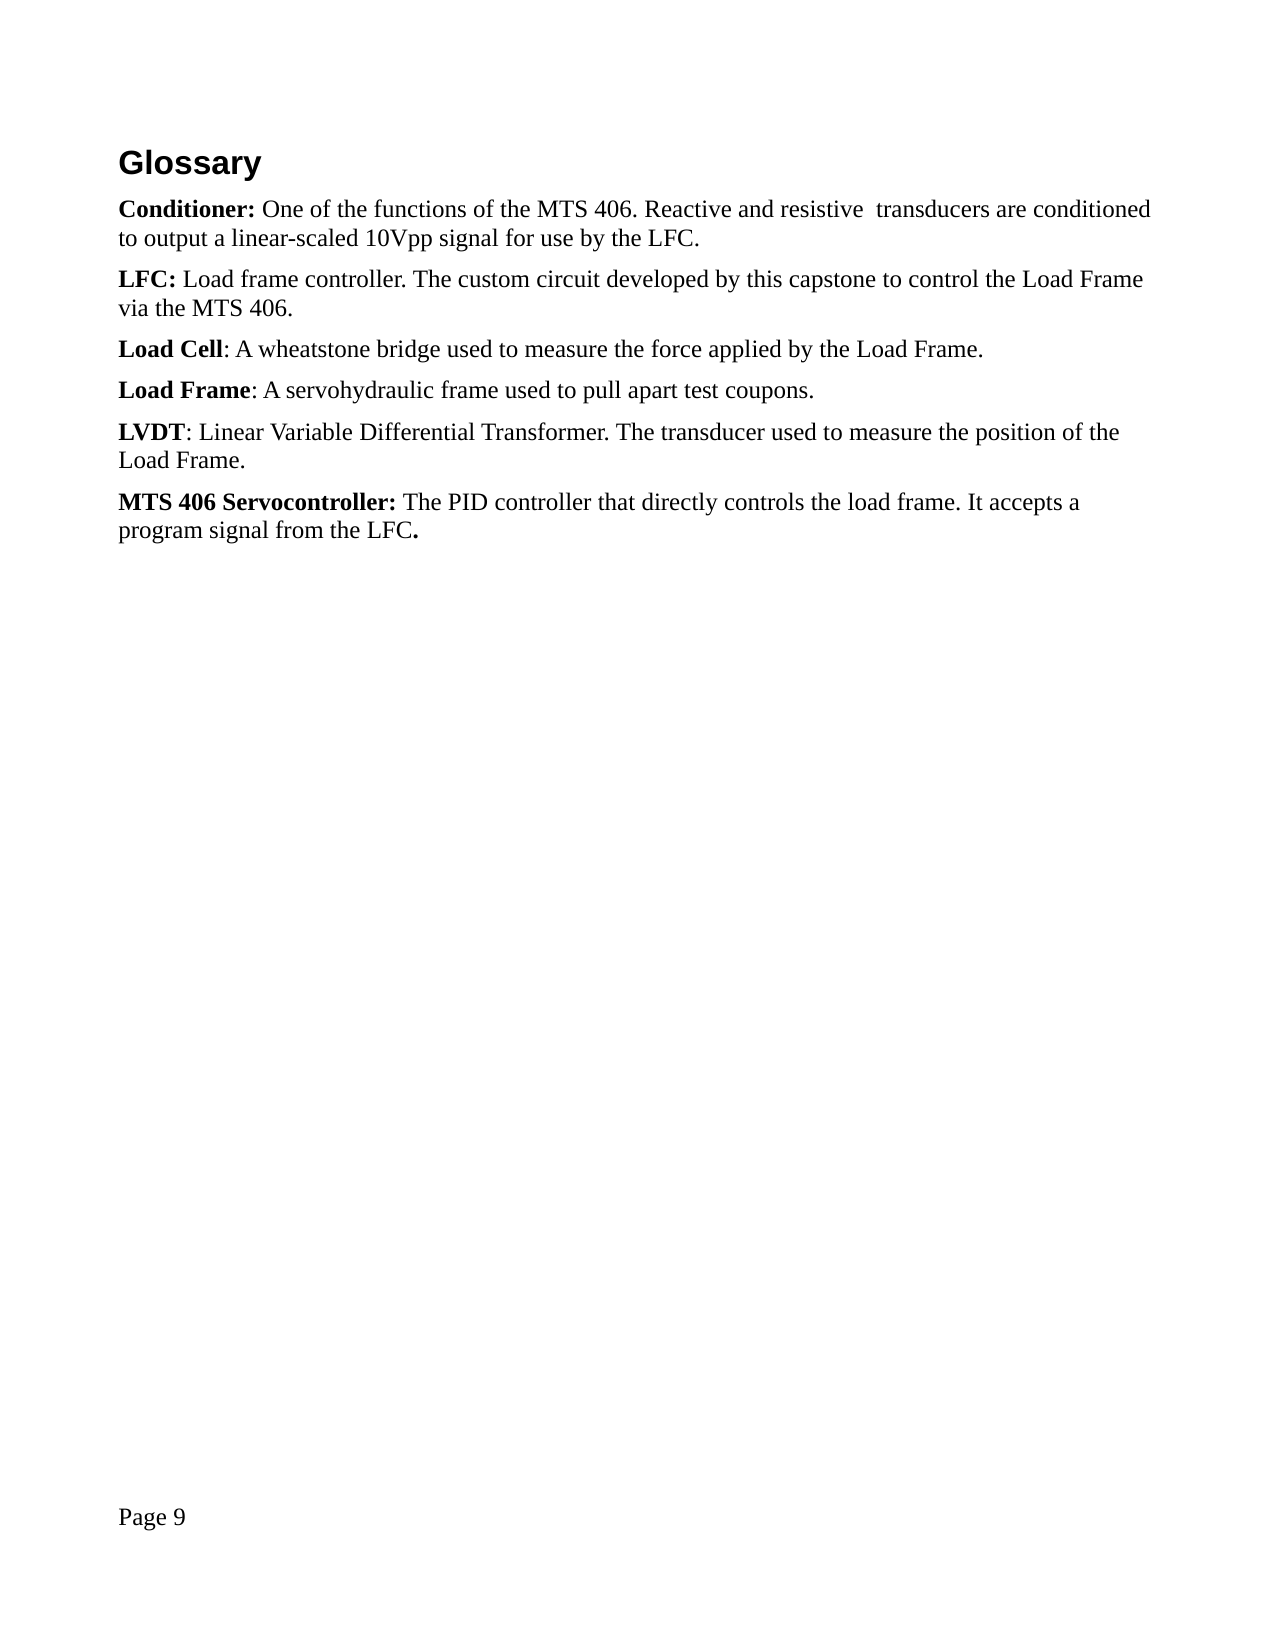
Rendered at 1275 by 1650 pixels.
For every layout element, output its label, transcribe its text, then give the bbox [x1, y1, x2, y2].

text MTS 406 Servocontroller: The PID controller that directly controls the load frame. It accepts a program signal from the LFC. [118, 487, 1157, 544]
text LFC: Load frame controller. The custom circuit developed by this capstone to control the Load Frame via the MTS 406. [118, 264, 1157, 322]
text LVDT: Linear Variable Differential Transformer. The transducer used to measure the position of the Load Frame. [118, 417, 1157, 474]
text Load Cell: A wheatstone bridge used to measure the force applied by the Load Frame. [118, 334, 1157, 363]
text Conditioner: One of the functions of the MTS 406. Reactive and resistive transducers are conditioned to output a linear-scaled 10Vpp signal for use by the LFC. [118, 194, 1157, 252]
text Load Frame: A servohydraulic frame used to pull apart test coupons. [118, 376, 1157, 404]
subtitle Glossary [118, 143, 1157, 182]
